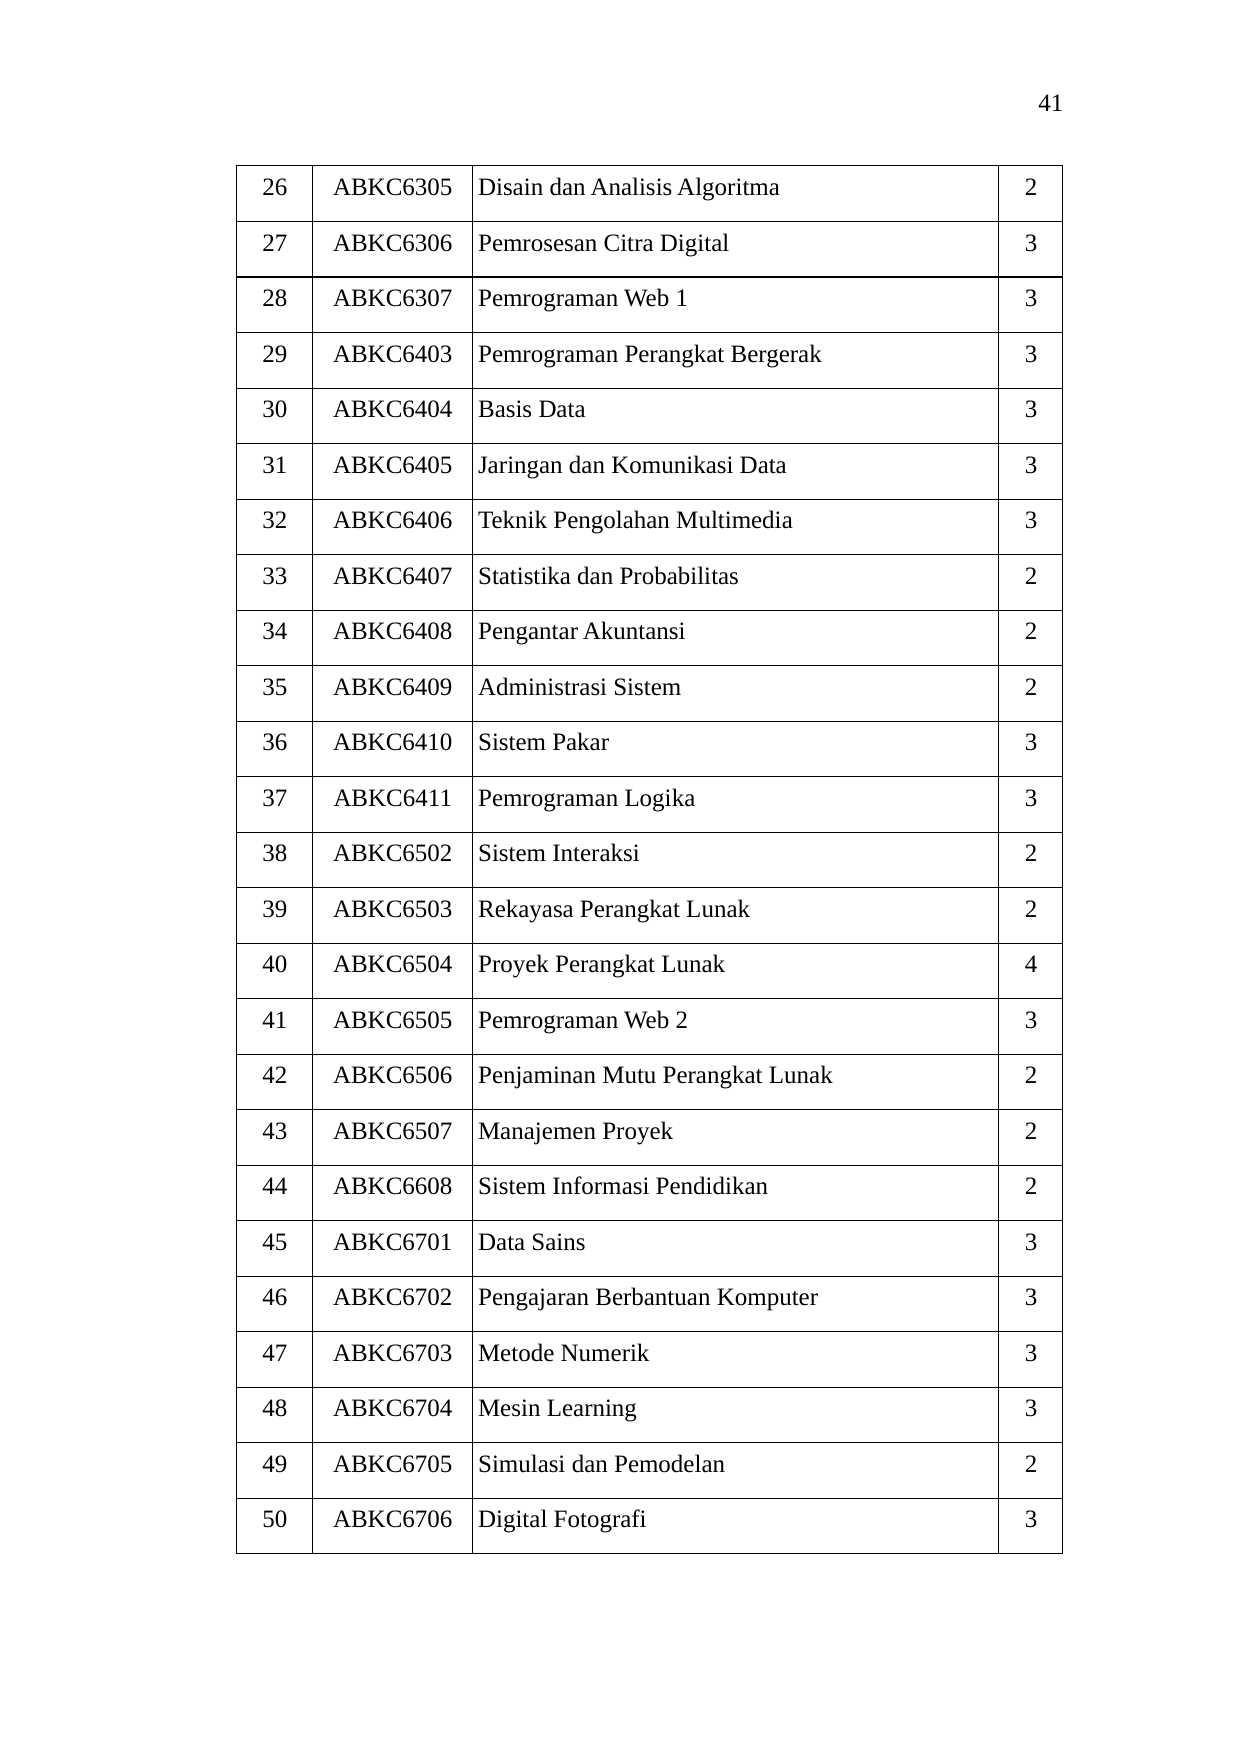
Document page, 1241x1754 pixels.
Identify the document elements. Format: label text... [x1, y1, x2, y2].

table_cell Sistem Interaksi [473, 833, 998, 887]
table_cell Disain dan Analisis Algoritma [473, 166, 998, 221]
table_cell 44 [237, 1166, 312, 1220]
table_cell 32 [237, 500, 312, 554]
table_cell Pemrograman Web 2 [473, 999, 998, 1054]
table_cell Pemrograman Logika [473, 777, 998, 832]
table_cell ABKC6704 [313, 1388, 472, 1442]
table_cell ABKC6404 [313, 389, 472, 443]
table_cell 2 [999, 666, 1062, 721]
table_cell 41 [237, 999, 312, 1054]
table_cell 2 [999, 833, 1062, 887]
table_cell Penjaminan Mutu Perangkat Lunak [473, 1055, 998, 1109]
table_cell 2 [999, 611, 1062, 665]
table_cell 27 [237, 222, 312, 276]
table_cell 2 [999, 1055, 1062, 1109]
table_cell Jaringan dan Komunikasi Data [473, 444, 998, 498]
table_cell 34 [237, 611, 312, 665]
table_cell 47 [237, 1332, 312, 1387]
table_cell 3 [999, 222, 1062, 276]
table_cell Metode Numerik [473, 1332, 998, 1387]
table_cell 3 [999, 777, 1062, 832]
table_cell Mesin Learning [473, 1388, 998, 1442]
table_cell 3 [999, 333, 1062, 387]
table_cell ABKC6702 [313, 1277, 472, 1331]
table_cell Sistem Pakar [473, 722, 998, 776]
table_cell Administrasi Sistem [473, 666, 998, 721]
table_cell ABKC6505 [313, 999, 472, 1054]
table_cell 37 [237, 777, 312, 832]
table_cell Teknik Pengolahan Multimedia [473, 500, 998, 554]
table_cell Simulasi dan Pemodelan [473, 1443, 998, 1498]
table_cell 3 [999, 389, 1062, 443]
table_cell 3 [999, 999, 1062, 1054]
table_cell ABKC6502 [313, 833, 472, 887]
table_cell 48 [237, 1388, 312, 1442]
table_cell 40 [237, 944, 312, 998]
table_cell 49 [237, 1443, 312, 1498]
table_cell 2 [999, 888, 1062, 943]
table_cell 3 [999, 722, 1062, 776]
table_cell 45 [237, 1221, 312, 1276]
table_cell 2 [999, 1166, 1062, 1220]
table_cell ABKC6306 [313, 222, 472, 276]
table_cell ABKC6706 [313, 1499, 472, 1553]
table_cell ABKC6504 [313, 944, 472, 998]
table_cell 3 [999, 1388, 1062, 1442]
table_cell 3 [999, 278, 1062, 332]
table_cell 3 [999, 1499, 1062, 1553]
table_cell 33 [237, 555, 312, 609]
table_cell 2 [999, 555, 1062, 609]
table_cell Proyek Perangkat Lunak [473, 944, 998, 998]
table_cell ABKC6307 [313, 278, 472, 332]
table_cell ABKC6507 [313, 1110, 472, 1165]
table_cell ABKC6503 [313, 888, 472, 943]
table_cell Sistem Informasi Pendidikan [473, 1166, 998, 1220]
table_cell 29 [237, 333, 312, 387]
table_cell Data Sains [473, 1221, 998, 1276]
table_cell Rekayasa Perangkat Lunak [473, 888, 998, 943]
table_cell Statistika dan Probabilitas [473, 555, 998, 609]
table_cell 2 [999, 1443, 1062, 1498]
table_cell 3 [999, 500, 1062, 554]
table_cell 30 [237, 389, 312, 443]
table_cell ABKC6410 [313, 722, 472, 776]
table_cell ABKC6409 [313, 666, 472, 721]
table_cell ABKC6407 [313, 555, 472, 609]
table_cell 31 [237, 444, 312, 498]
table_cell 46 [237, 1277, 312, 1331]
table_cell 50 [237, 1499, 312, 1553]
table_cell 2 [999, 166, 1062, 221]
table_cell 3 [999, 1277, 1062, 1331]
table_cell Manajemen Proyek [473, 1110, 998, 1165]
table_cell ABKC6705 [313, 1443, 472, 1498]
table_cell Pemrograman Web 1 [473, 278, 998, 332]
table_cell Pemrograman Perangkat Bergerak [473, 333, 998, 387]
table_cell Pengantar Akuntansi [473, 611, 998, 665]
table_cell 35 [237, 666, 312, 721]
table_cell 3 [999, 444, 1062, 498]
table_cell ABKC6701 [313, 1221, 472, 1276]
table_cell 4 [999, 944, 1062, 998]
table_cell Pemrosesan Citra Digital [473, 222, 998, 276]
table_cell ABKC6408 [313, 611, 472, 665]
table_cell 3 [999, 1221, 1062, 1276]
table_cell ABKC6411 [313, 777, 472, 832]
table_cell 42 [237, 1055, 312, 1109]
table_cell ABKC6403 [313, 333, 472, 387]
table_cell ABKC6405 [313, 444, 472, 498]
table_cell 36 [237, 722, 312, 776]
table_cell ABKC6608 [313, 1166, 472, 1220]
table_cell ABKC6406 [313, 500, 472, 554]
table_cell ABKC6305 [313, 166, 472, 221]
table_cell ABKC6506 [313, 1055, 472, 1109]
table_cell 26 [237, 166, 312, 221]
table_cell 3 [999, 1332, 1062, 1387]
table_cell Basis Data [473, 389, 998, 443]
table_cell Digital Fotografi [473, 1499, 998, 1553]
table_cell Pengajaran Berbantuan Komputer [473, 1277, 998, 1331]
table_cell 43 [237, 1110, 312, 1165]
table_cell 2 [999, 1110, 1062, 1165]
table_cell 38 [237, 833, 312, 887]
table_cell 39 [237, 888, 312, 943]
table_cell 28 [237, 278, 312, 332]
table_cell ABKC6703 [313, 1332, 472, 1387]
